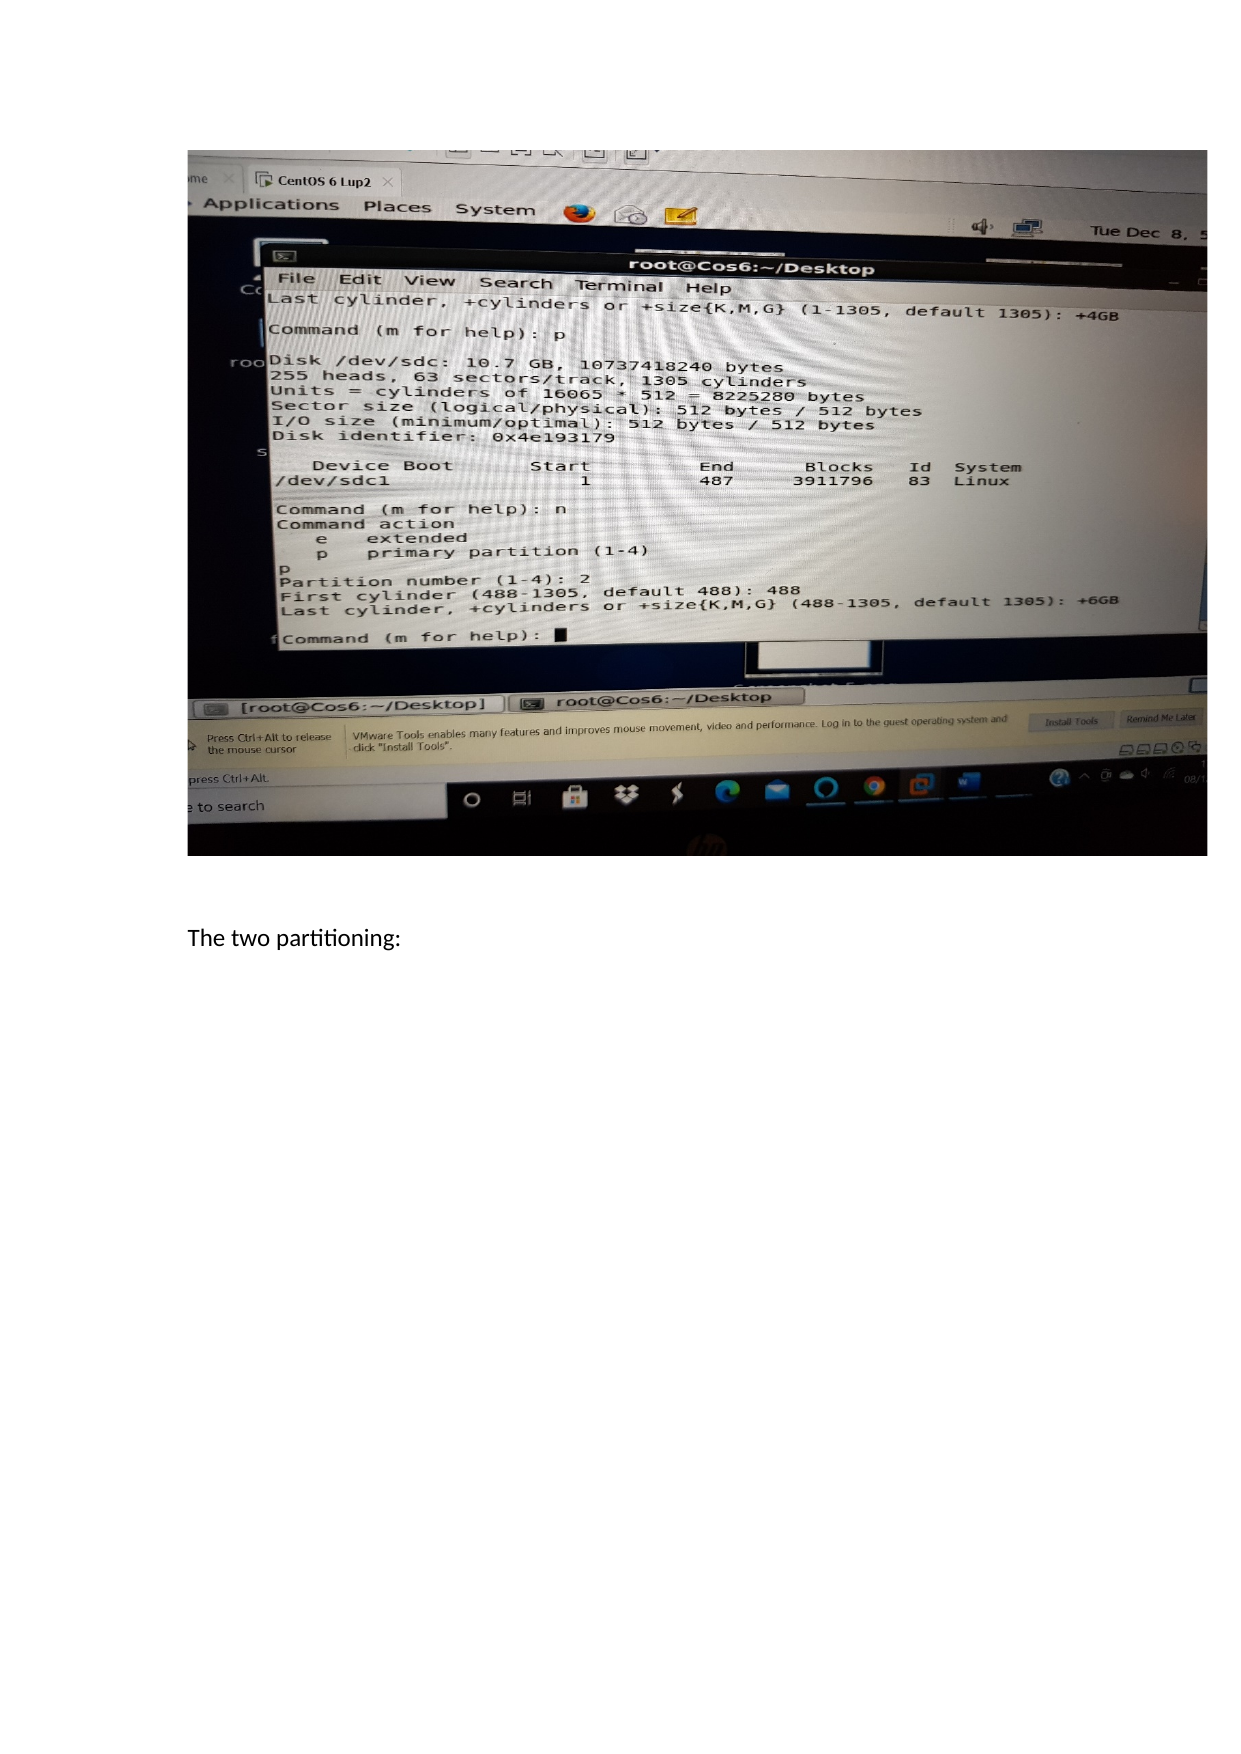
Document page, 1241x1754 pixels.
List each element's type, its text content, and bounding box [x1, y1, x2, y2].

text The two partitioning: [187, 922, 1090, 953]
